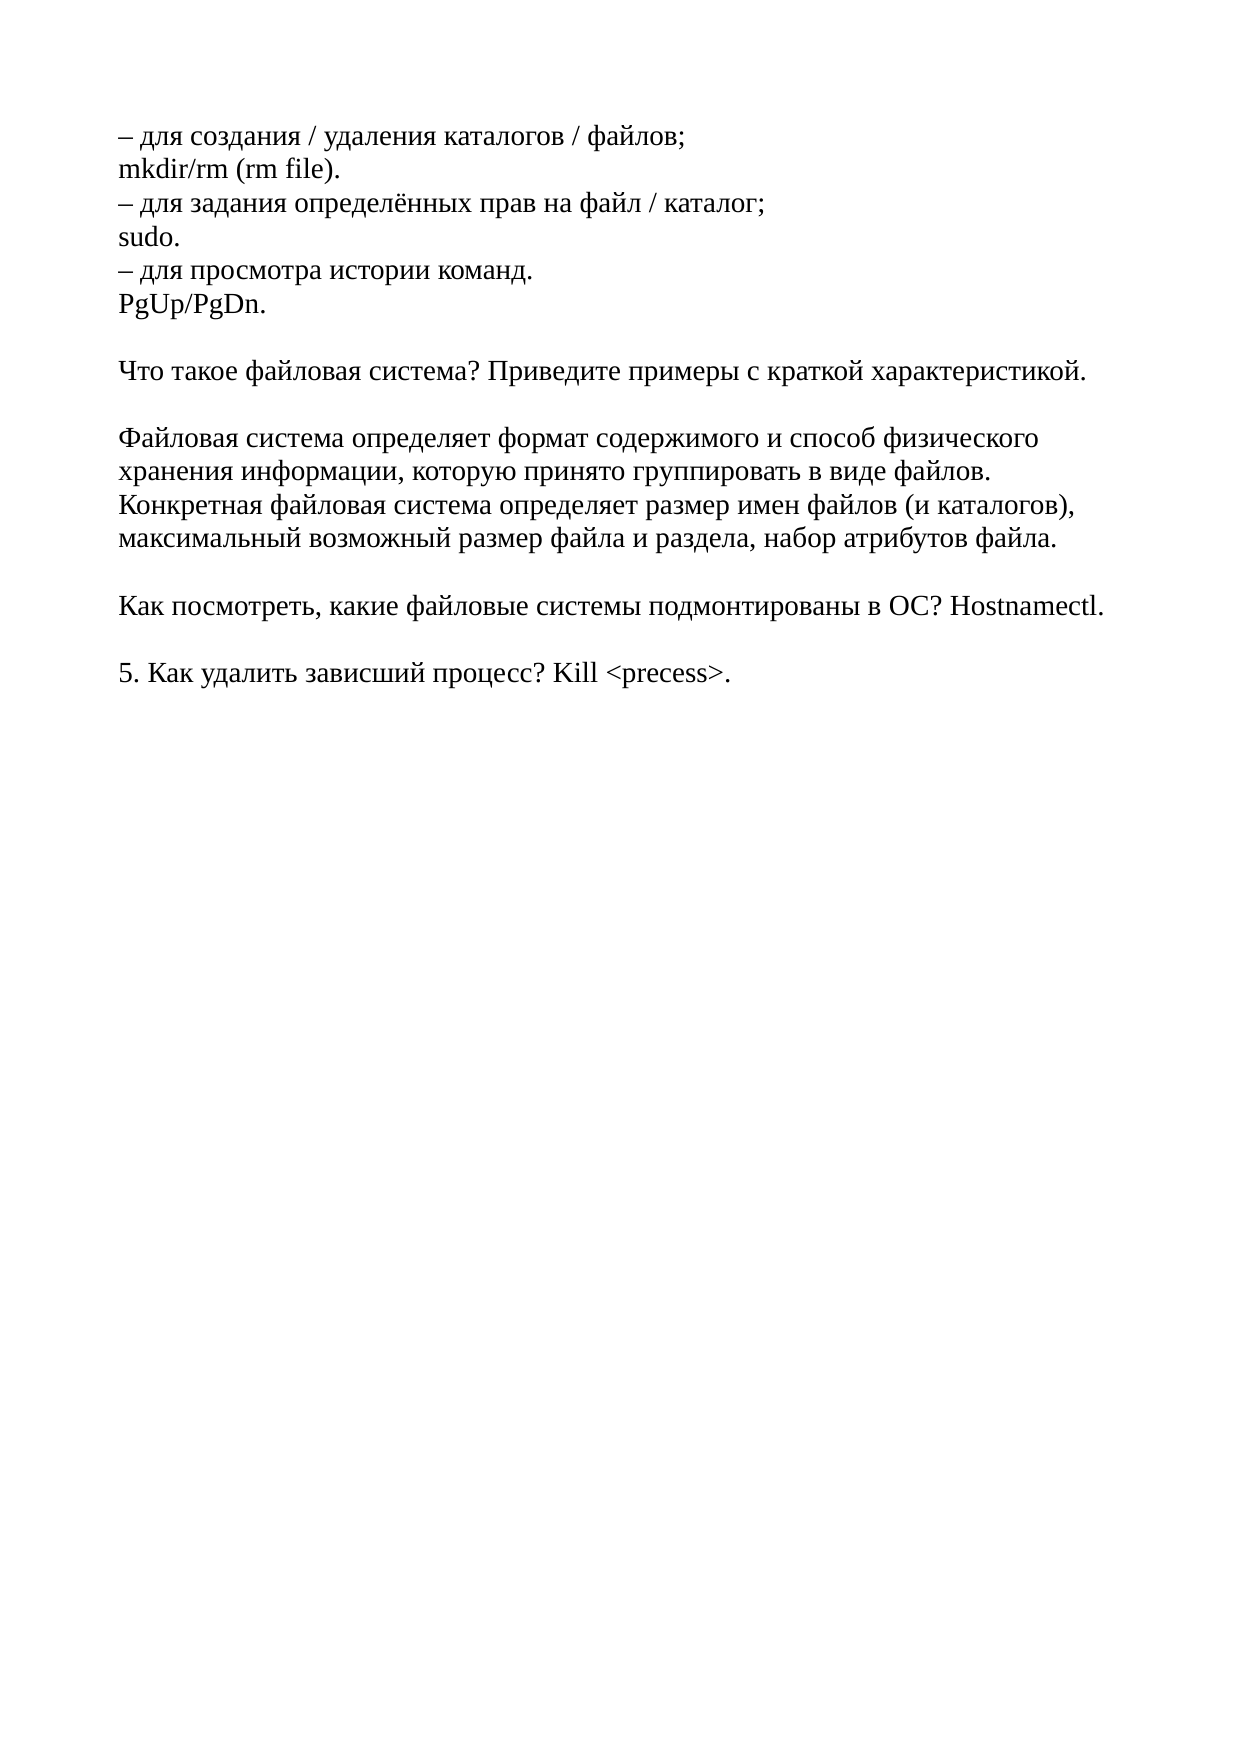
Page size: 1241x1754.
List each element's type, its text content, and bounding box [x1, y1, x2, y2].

text – для создания / удаления каталогов / файлов; mkdir/rm (rm file). – для задания определённых прав на файл / каталог; sudo. – для просмотра истории команд. PgUp/PgDn. Что такое файловая система? Приведите примеры с краткой характеристикой. Файловая система определяет формат содержимого и способ физического хранения информации, которую принято группировать в виде файлов. Конкретная файловая система определяет размер имен файлов (и каталогов), максимальный возможный размер файла и раздела, набор атрибутов файла. Как посмотреть, какие файловые системы подмонтированы в ОС? Hostnamectl. 5. Как удалить зависший процесс? Kill <precess>. [118, 118, 1122, 688]
